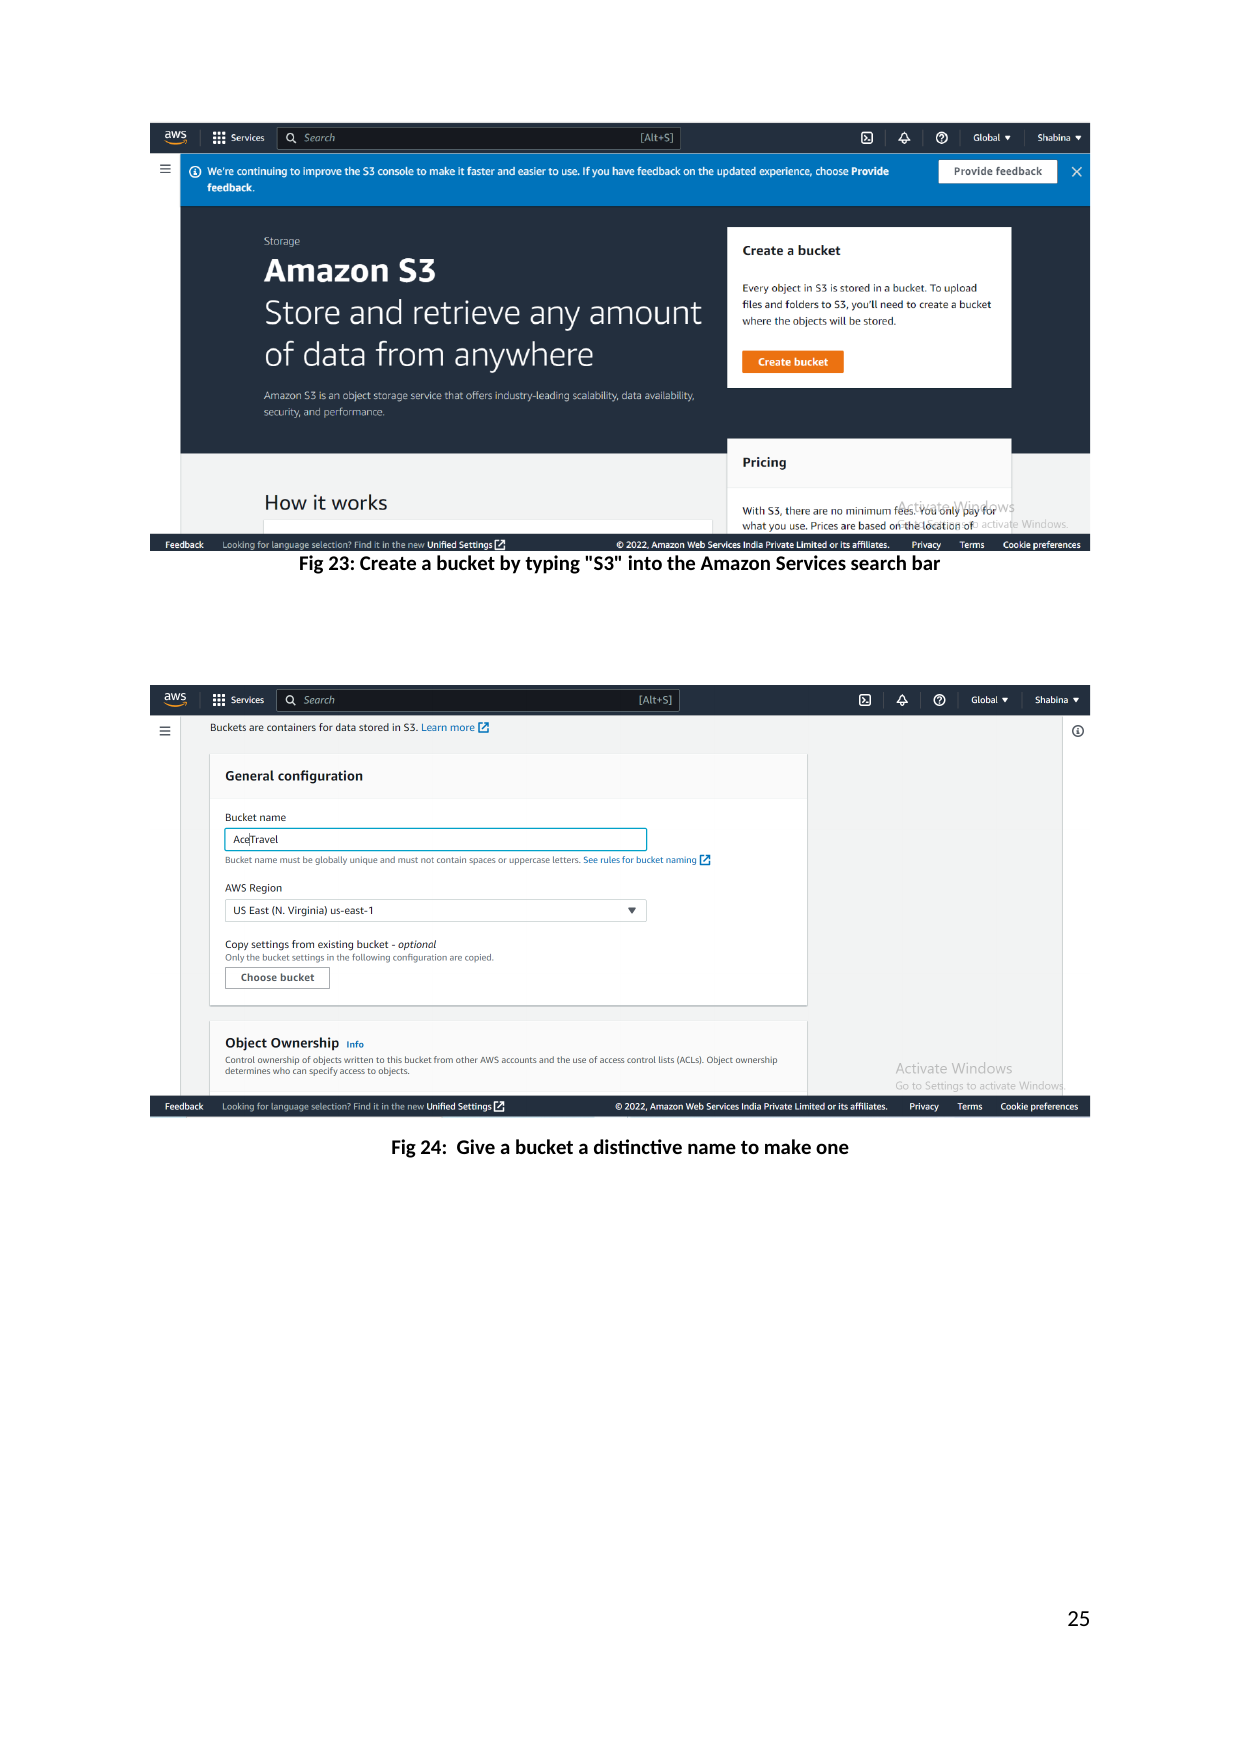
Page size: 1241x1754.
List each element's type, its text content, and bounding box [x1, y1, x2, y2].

text Fig 23: Create a bucket by typing "S3" into the Amazon Services search bar [150, 551, 1090, 576]
text Fig 24: Give a bucket a distinctive name to make one [150, 1134, 1090, 1160]
